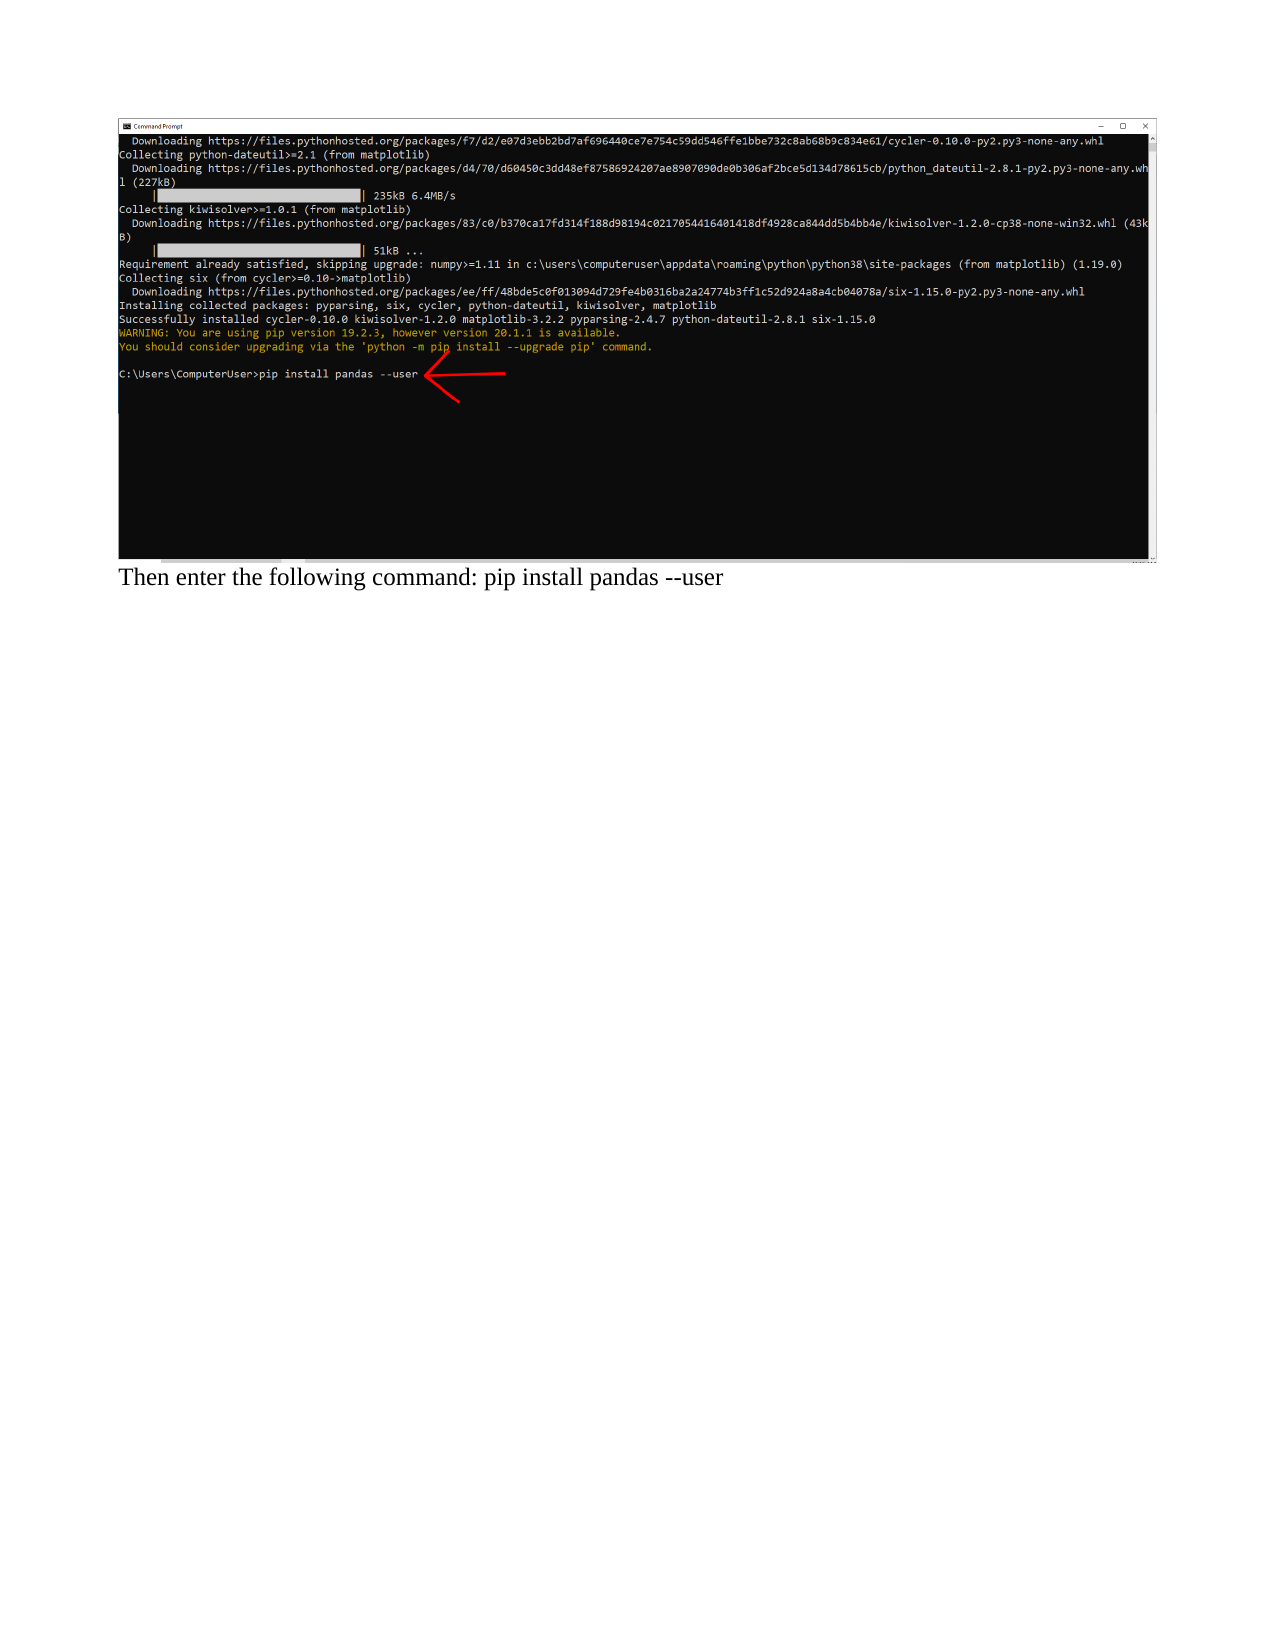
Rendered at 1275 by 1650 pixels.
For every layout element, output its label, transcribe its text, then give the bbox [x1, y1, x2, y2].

picture [118, 118, 1157, 563]
text Then enter the following command: pip install pandas --user [118, 563, 1157, 591]
